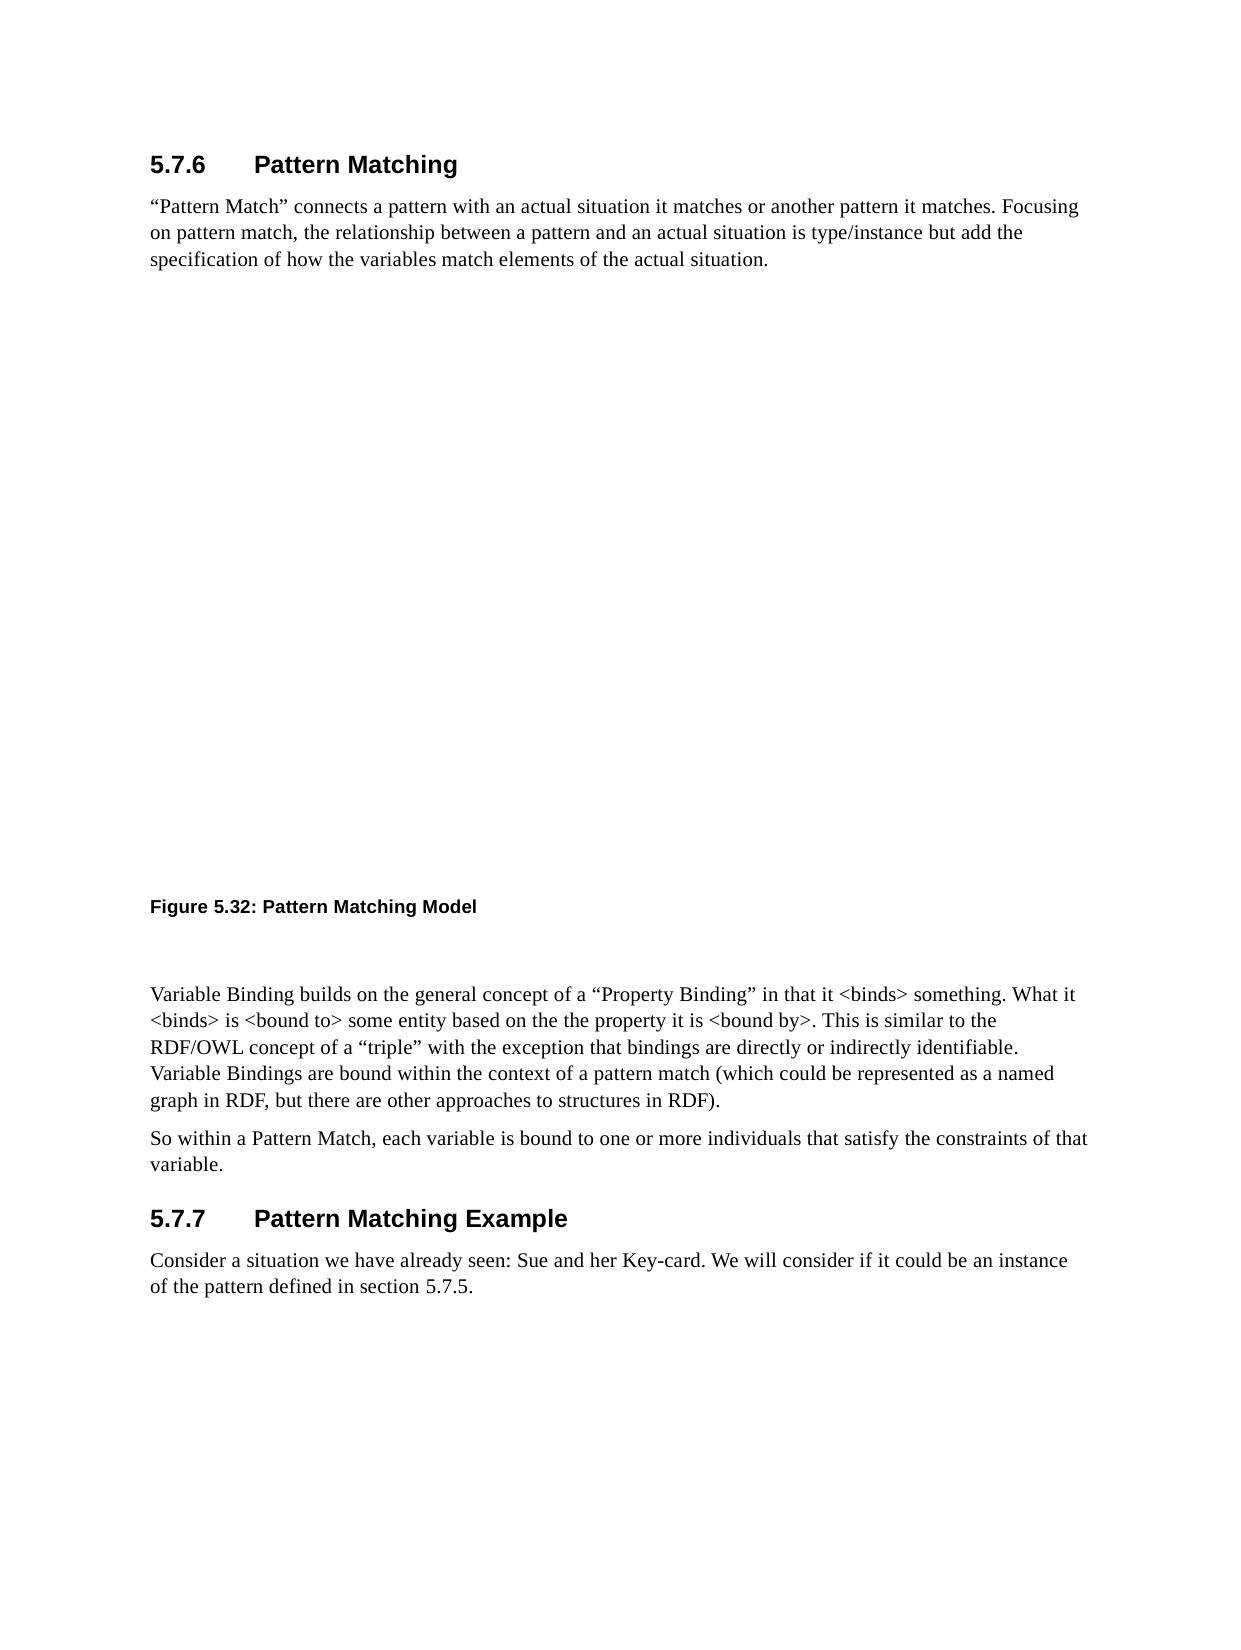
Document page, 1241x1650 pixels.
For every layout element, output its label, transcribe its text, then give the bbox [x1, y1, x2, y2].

text Figure 5.32: Pattern Matching Model [150, 303, 1090, 917]
text “Pattern Match” connects a pattern with an actual situation it matches or another pattern it matches. Focusing on pattern match, the relationship between a pattern and an actual situation is type/instance but add the specification of how the variables match elements of the actual situation. [150, 194, 1090, 271]
text Variable Binding builds on the general concept of a “Property Binding” in that it <binds> something. What it <binds> is <bound to> some entity based on the the property it is <bound by>. This is similar to the RDF/OWL concept of a “triple” with the exception that bindings are directly or indirectly identifiable. Variable Bindings are bound within the context of a pattern match (which could be represented as a named graph in RDF, but there are other approaches to structures in RDF). [150, 982, 1090, 1111]
text So within a Pattern Match, each variable is bound to one or more individuals that satisfy the constraints of that variable. [150, 1126, 1090, 1176]
subtitle Pattern Matching Example [150, 1204, 1090, 1233]
text Consider a situation we have already seen: Sue and her Key-card. We will consider if it could be an instance of the pattern defined in section 5.7.5. [150, 1248, 1090, 1298]
subtitle Pattern Matching [150, 150, 1090, 179]
